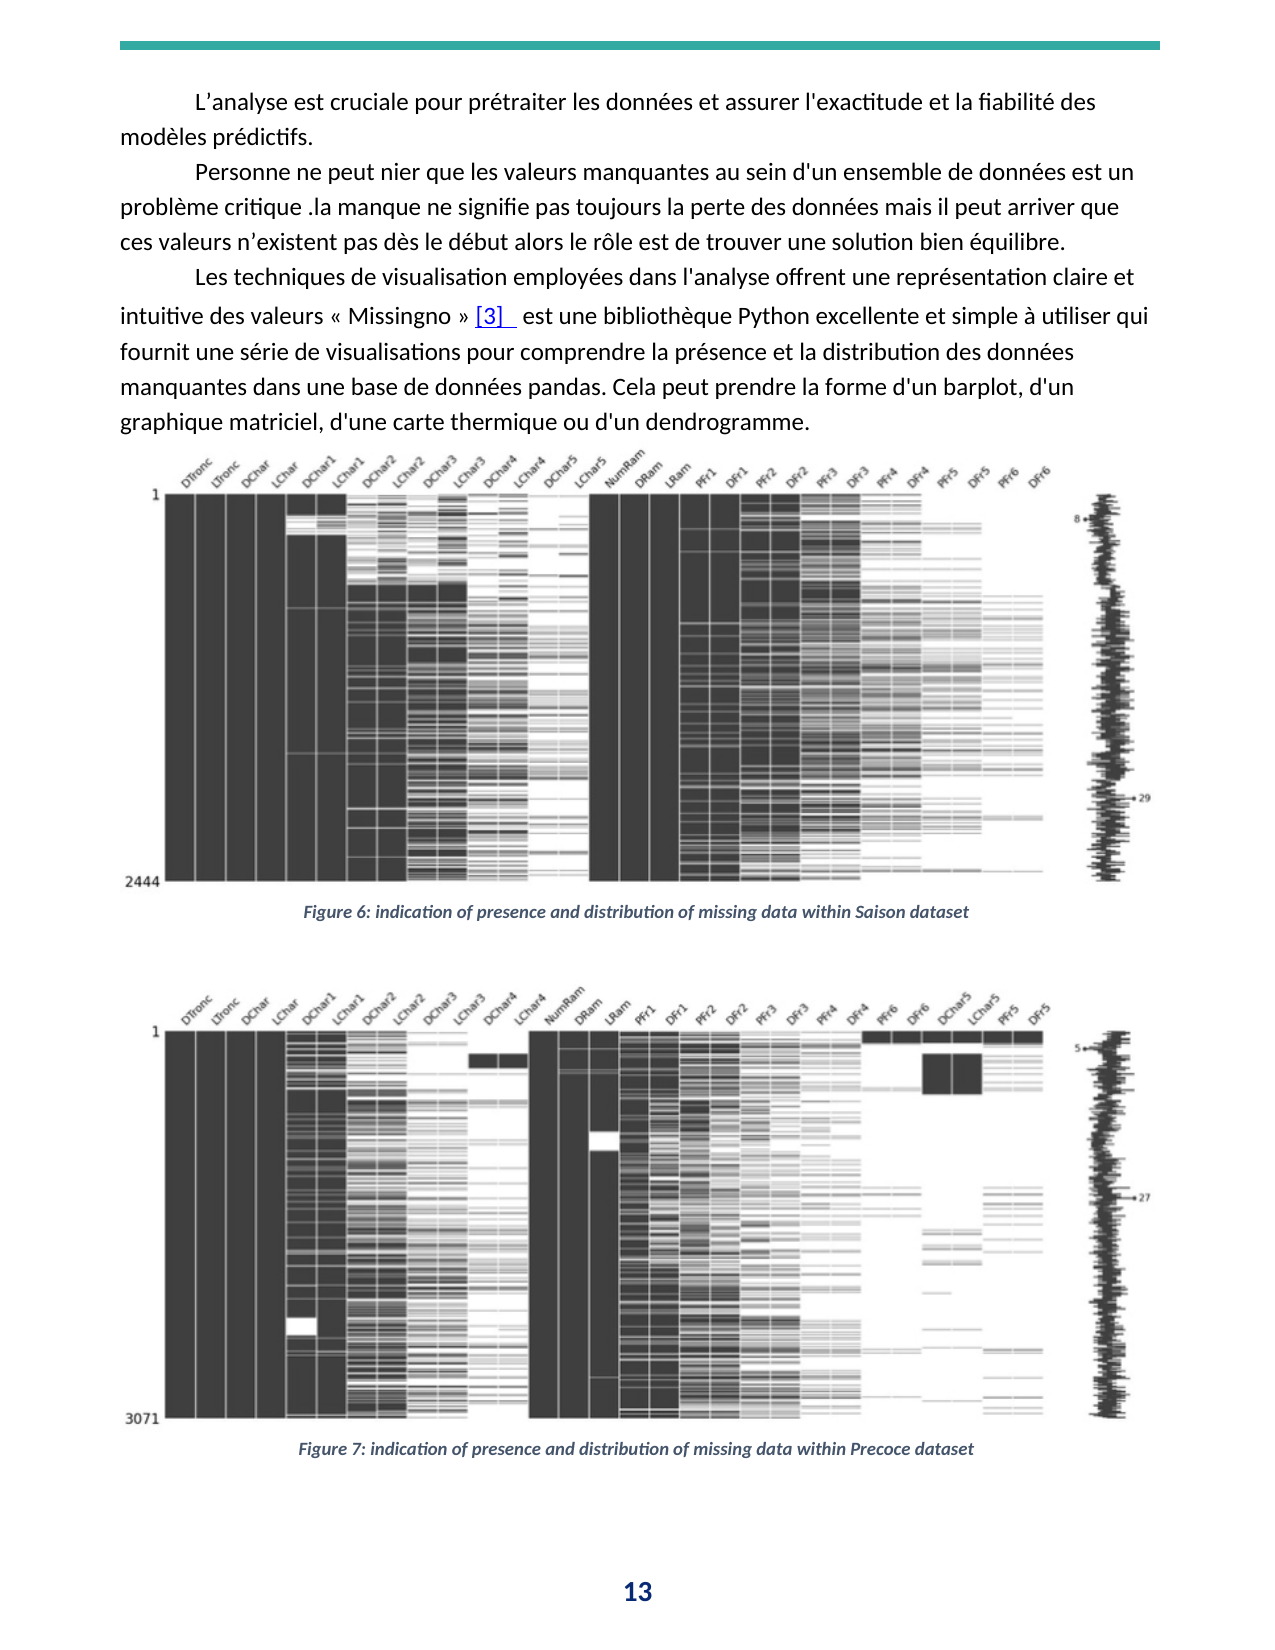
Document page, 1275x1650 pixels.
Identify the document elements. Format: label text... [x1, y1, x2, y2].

text Les techniques de visualisation employées dans l'analyse offrent une représentation claire et intuitive des valeurs « Missingno » [3] est une bibliothèque Python excellente et simple à utiliser qui fournit une série de visualisations pour comprendre la présence et la distribution des données manquantes dans une base de données pandas. Cela peut prendre la forme d'un barplot, d'un graphique matriciel, d'une carte thermique ou d'un dendrogramme. [120, 261, 1155, 437]
text Figure 7: indication of presence and distribution of missing data within Precoce dataset [120, 1437, 1155, 1460]
text Figure 6: indication of presence and distribution of missing data within Saison dataset [120, 900, 1155, 923]
text Personne ne peut nier que les valeurs manquantes au sein d'un ensemble de données est un problème critique .la manque ne signifie pas toujours la perte des données mais il peut arriver que ces valeurs n’existent pas dès le début alors le rôle est de trouver une solution bien équilibre. [120, 156, 1155, 256]
text L’analyse est cruciale pour prétraiter les données et assurer l'exactitude et la fiabilité des modèles prédictifs. [120, 86, 1155, 151]
